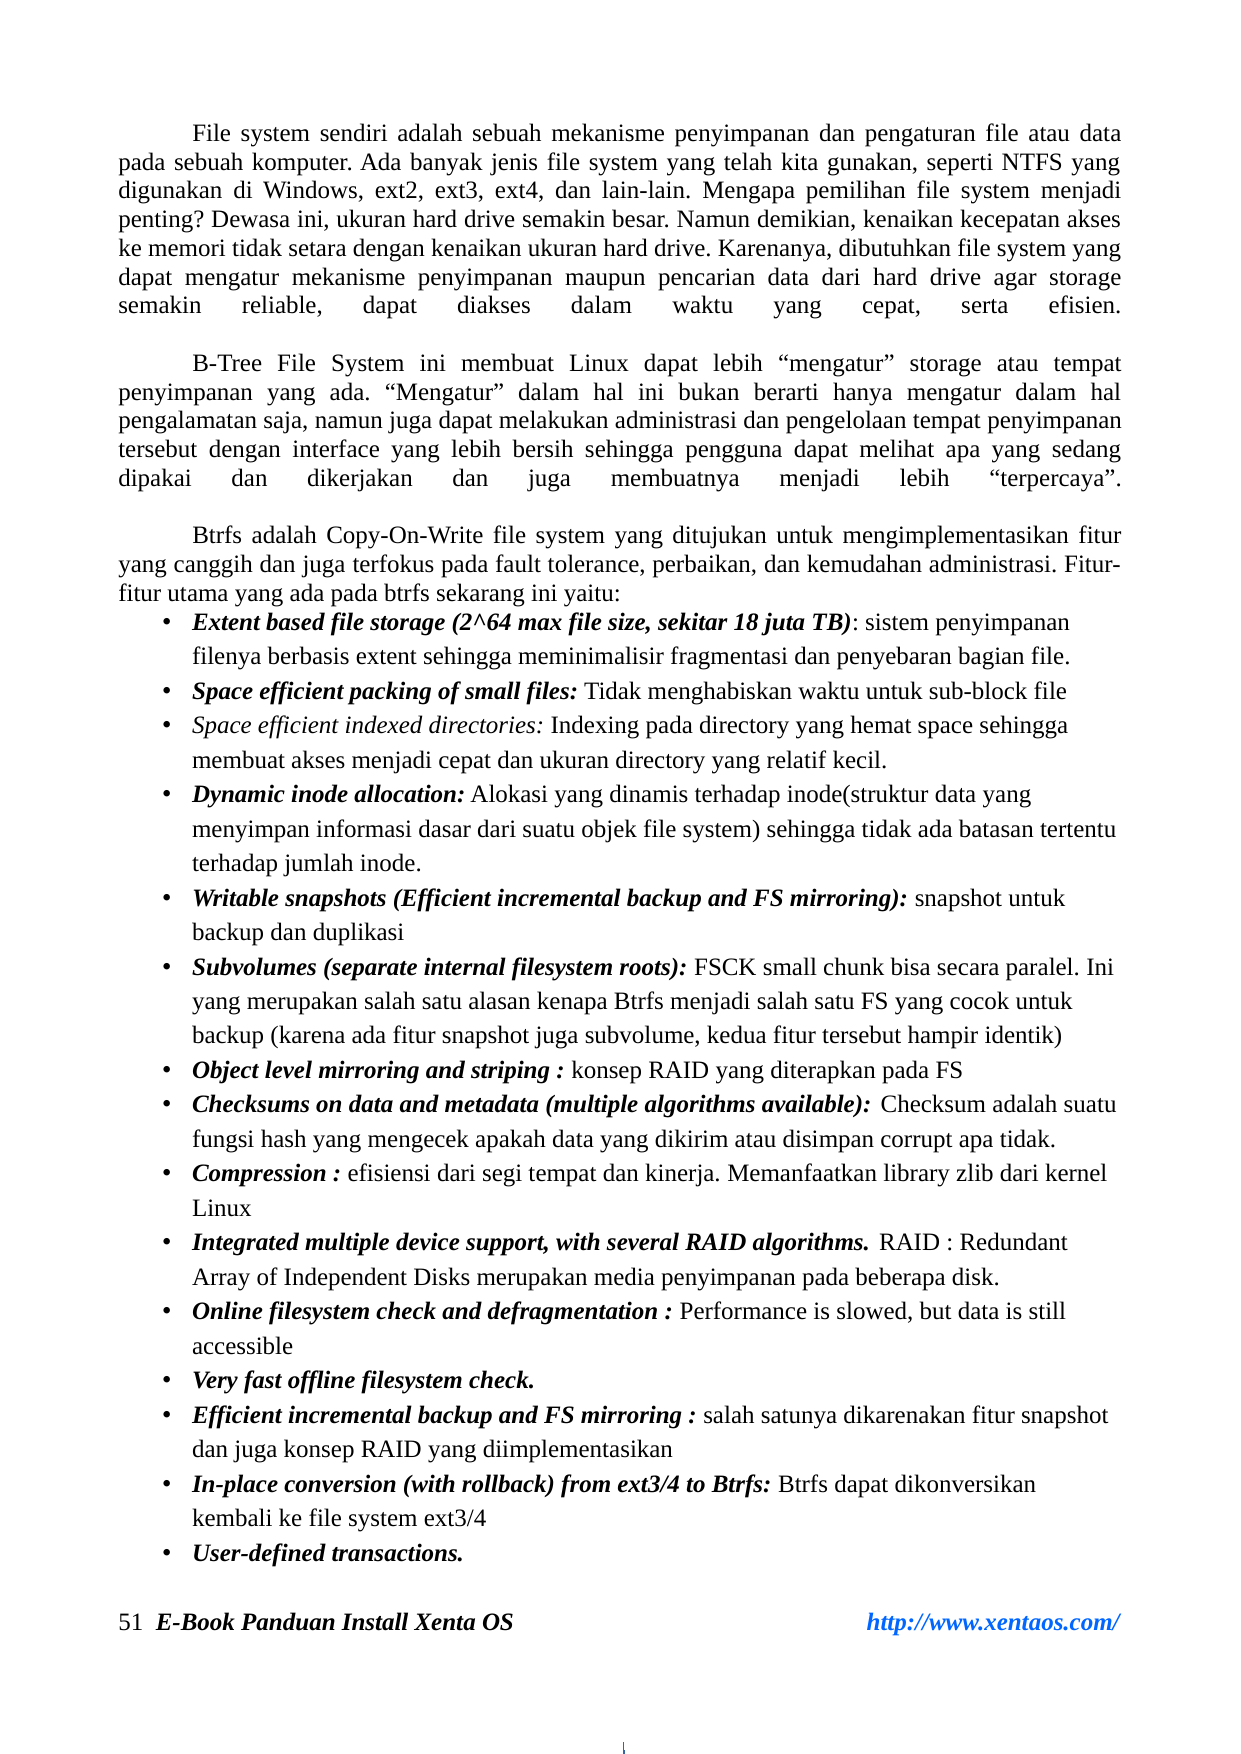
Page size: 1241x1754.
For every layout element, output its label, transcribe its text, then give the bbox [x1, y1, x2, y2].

list Object level mirroring and striping : konsep RAID yang diterapkan pada FS [162, 1055, 1122, 1084]
list User-defined transactions. [162, 1538, 1122, 1567]
list Space efficient packing of small files: Tidak menghabiskan waktu untuk sub-block file [162, 676, 1122, 704]
list Integrated multiple device support, with several RAID algorithms. RAID : Redundant Array of Independent Disks merupakan media penyimpanan pada beberapa disk. [162, 1227, 1122, 1291]
list Efficient incremental backup and FS mirroring : salah satunya dikarenakan fitur snapshot dan juga konsep RAID yang diimplementasikan [162, 1400, 1122, 1463]
list In-place conversion (with rollback) from ext3/4 to Btrfs: Btrfs dapat dikonversikan kembali ke file system ext3/4 [162, 1469, 1122, 1532]
list Space efficient indexed directories: Indexing pada directory yang hemat space sehingga membuat akses menjadi cepat dan ukuran directory yang relatif kecil. [162, 710, 1122, 773]
list Subvolumes (separate internal filesystem roots): FSCK small chunk bisa secara paralel. Ini yang merupakan salah satu alasan kenapa Btrfs menjadi salah satu FS yang cocok untuk backup (karena ada fitur snapshot juga subvolume, kedua fitur tersebut hampir identik) [162, 952, 1122, 1049]
list Dynamic inode allocation: Alokasi yang dinamis terhadap inode(struktur data yang menyimpan informasi dasar dari suatu objek file system) sehingga tidak ada batasan tertentu terhadap jumlah inode. [162, 779, 1122, 877]
list Very fast offline filesystem check. [162, 1365, 1122, 1394]
text File system sendiri adalah sebuah mekanisme penyimpanan dan pengaturan file atau data pada sebuah komputer. Ada banyak jenis file system yang telah kita gunakan, seperti NTFS yang digunakan di Windows, ext2, ext3, ext4, dan lain-lain. Mengapa pemilihan file system menjadi penting? Dewasa ini, ukuran hard drive semakin besar. Namun demikian, kenaikan kecepatan akses ke memori tidak setara dengan kenaikan ukuran hard drive. Karenanya, dibutuhkan file system yang dapat mengatur mekanisme penyimpanan maupun pencarian data dari hard drive agar storage semakin reliable, dapat diakses dalam waktu yang cepat, serta efisien. B-Tree File System ini membuat Linux dapat lebih “mengatur” storage atau tempat penyimpanan yang ada. “Mengatur” dalam hal ini bukan berarti hanya mengatur dalam hal pengalamatan saja, namun juga dapat melakukan administrasi dan pengelolaan tempat penyimpanan tersebut dengan interface yang lebih bersih sehingga pengguna dapat melihat apa yang sedang dipakai dan dikerjakan dan juga membuatnya menjadi lebih “terpercaya”. Btrfs adalah Copy-On-Write file system yang ditujukan untuk mengimplementasikan fitur yang canggih dan juga terfokus pada fault tolerance, perbaikan, dan kemudahan administrasi. Fitur-fitur utama yang ada pada btrfs sekarang ini yaitu: [118, 118, 1122, 607]
list Compression : efisiensi dari segi tempat dan kinerja. Memanfaatkan library zlib dari kernel Linux [162, 1158, 1122, 1222]
list Checksums on data and metadata (multiple algorithms available): Checksum adalah suatu fungsi hash yang mengecek apakah data yang dikirim atau disimpan corrupt apa tidak. [162, 1089, 1122, 1153]
list Extent based file storage (2^64 max file size, sekitar 18 juta TB): sistem penyimpanan filenya berbasis extent sehingga meminimalisir fragmentasi dan penyebaran bagian file. [162, 607, 1122, 670]
list Online filesystem check and defragmentation : Performance is slowed, but data is still accessible [162, 1296, 1122, 1360]
list Writable snapshots (Efficient incremental backup and FS mirroring): snapshot untuk backup dan duplikasi [162, 883, 1122, 946]
